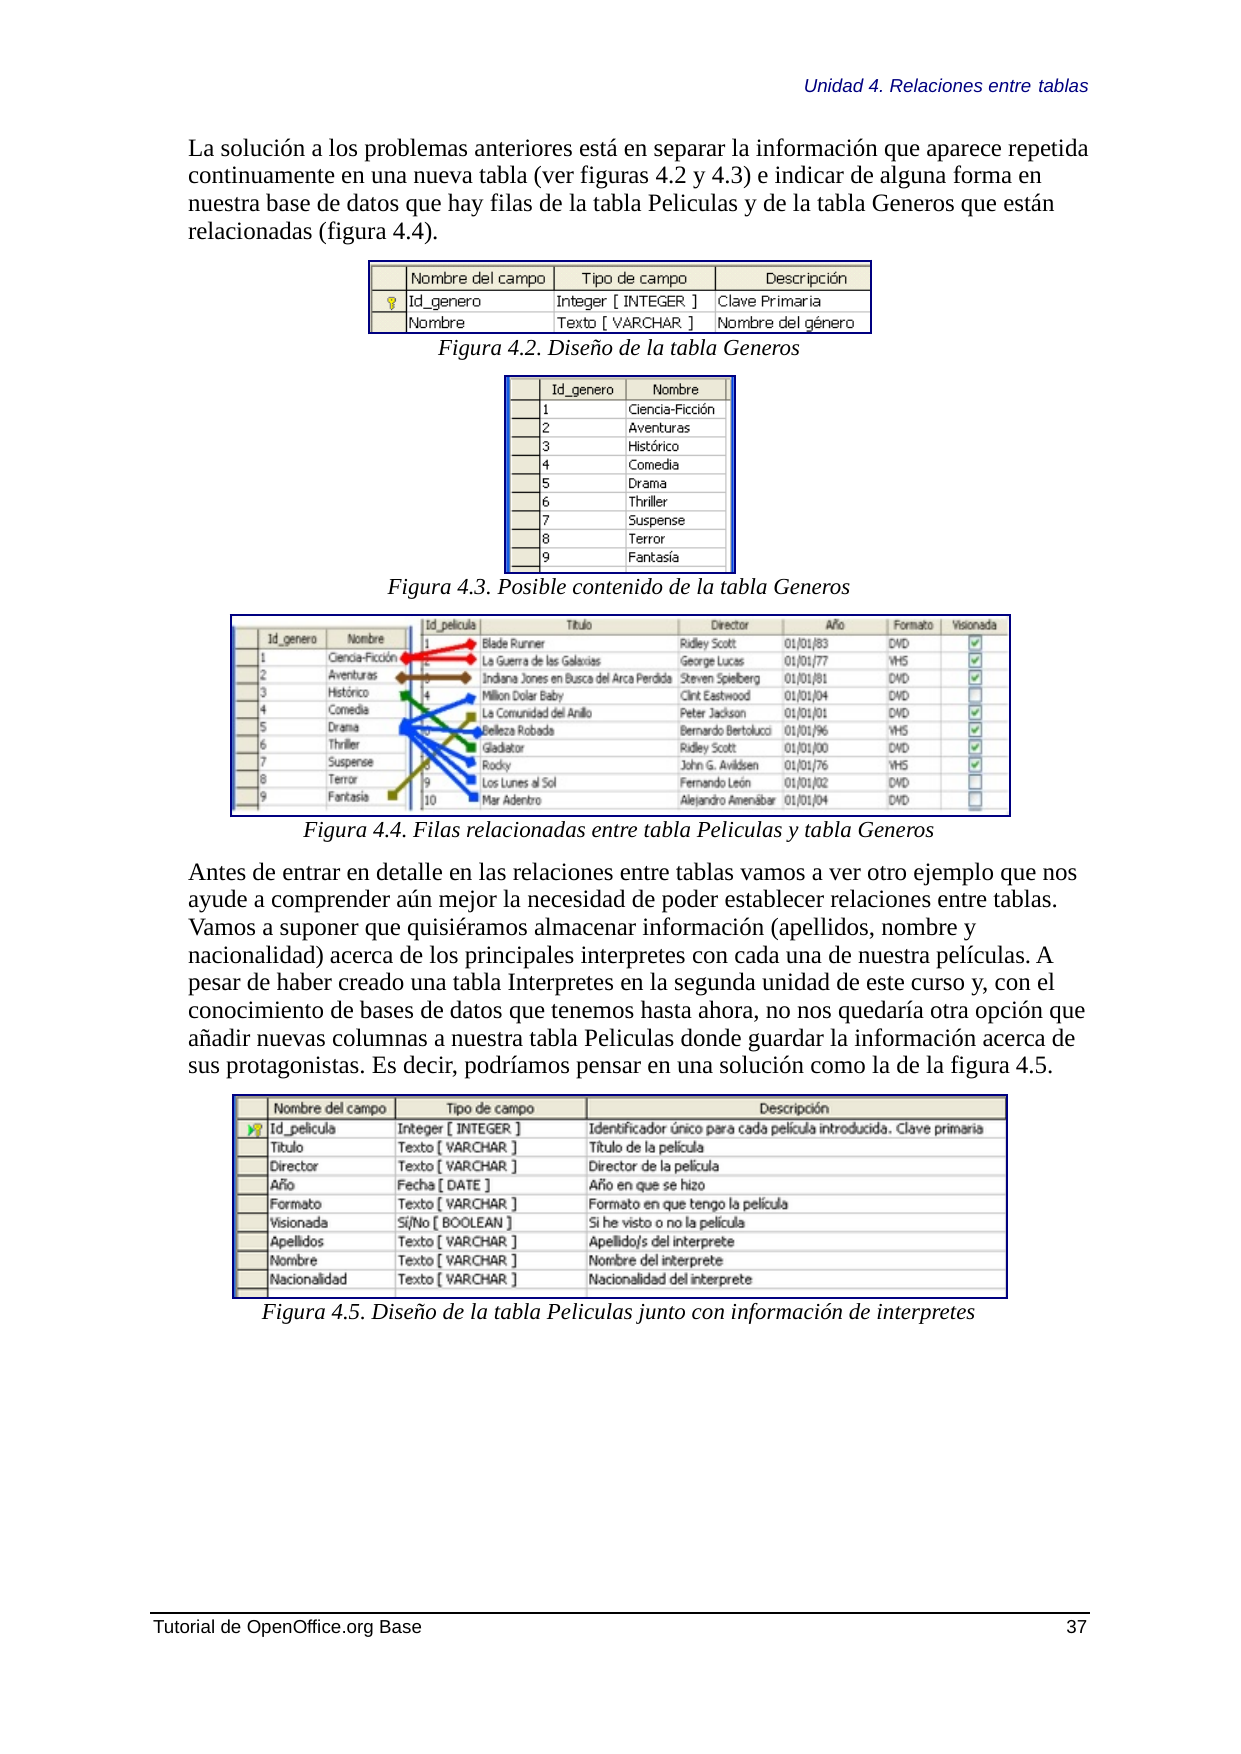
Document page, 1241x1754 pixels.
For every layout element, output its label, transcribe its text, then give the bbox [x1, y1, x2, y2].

picture [234, 1096, 1006, 1297]
picture [506, 377, 734, 572]
text La solución a los problemas anteriores está en separar la información que aparece repetida continuamente en una nueva tabla (ver figuras 4.2 y 4.3) e indicar de alguna forma en nuestra base de datos que hay filas de la tabla Peliculas y de la tabla Generos que están relacionadas (figura 4.4). [188, 134, 1090, 245]
text Antes de entrar en detalle en las relaciones entre tablas vamos a ver otro ejemplo que nos ayude a comprender aún mejor la necesidad de poder establecer relaciones entre tablas. Vamos a suponer que quisiéramos almacenar información (apellidos, nombre y nacionalidad) acerca de los principales interpretes con cada una de nuestra películas. A pesar de haber creado una tabla Interpretes en la segunda unidad de este curso y, con el conocimiento de bases de datos que tenemos hasta ahora, no nos quedaría otra opción que añadir nuevas columnas a nuestra tabla Peliculas donde guardar la información acerca de sus protagonistas. Es decir, podríamos pensar en una solución como la de la figura 4.5. [188, 858, 1090, 1079]
text Figura 4.5. Diseño de la tabla Peliculas junto con información de interpretes [150, 1094, 1090, 1324]
text Figura 4.4. Filas relacionadas entre tabla Peliculas y tabla Generos [150, 614, 1090, 843]
text Figura 4.3. Posible contenido de la tabla Generos [150, 375, 1090, 599]
picture [232, 616, 1009, 815]
text Figura 4.2. Diseño de la tabla Generos [150, 259, 1090, 360]
picture [370, 262, 870, 332]
